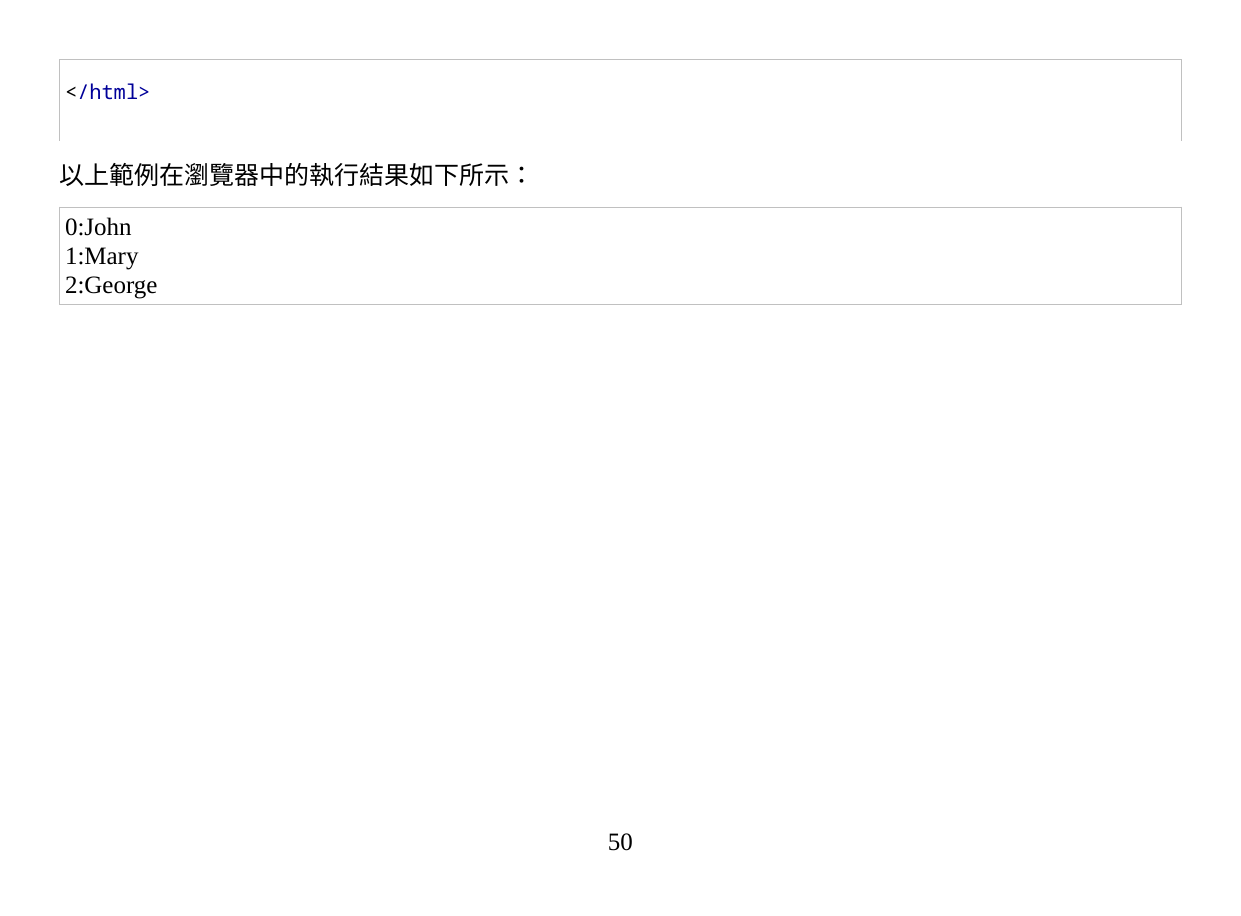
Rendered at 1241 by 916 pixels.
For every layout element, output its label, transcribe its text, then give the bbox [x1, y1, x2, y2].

table_header 0:John 1:Mary 2:George [60, 208, 1181, 304]
text 以上範例在瀏覽器中的執行結果如下所示： [59, 156, 1181, 192]
table_header </html> [60, 60, 1181, 141]
